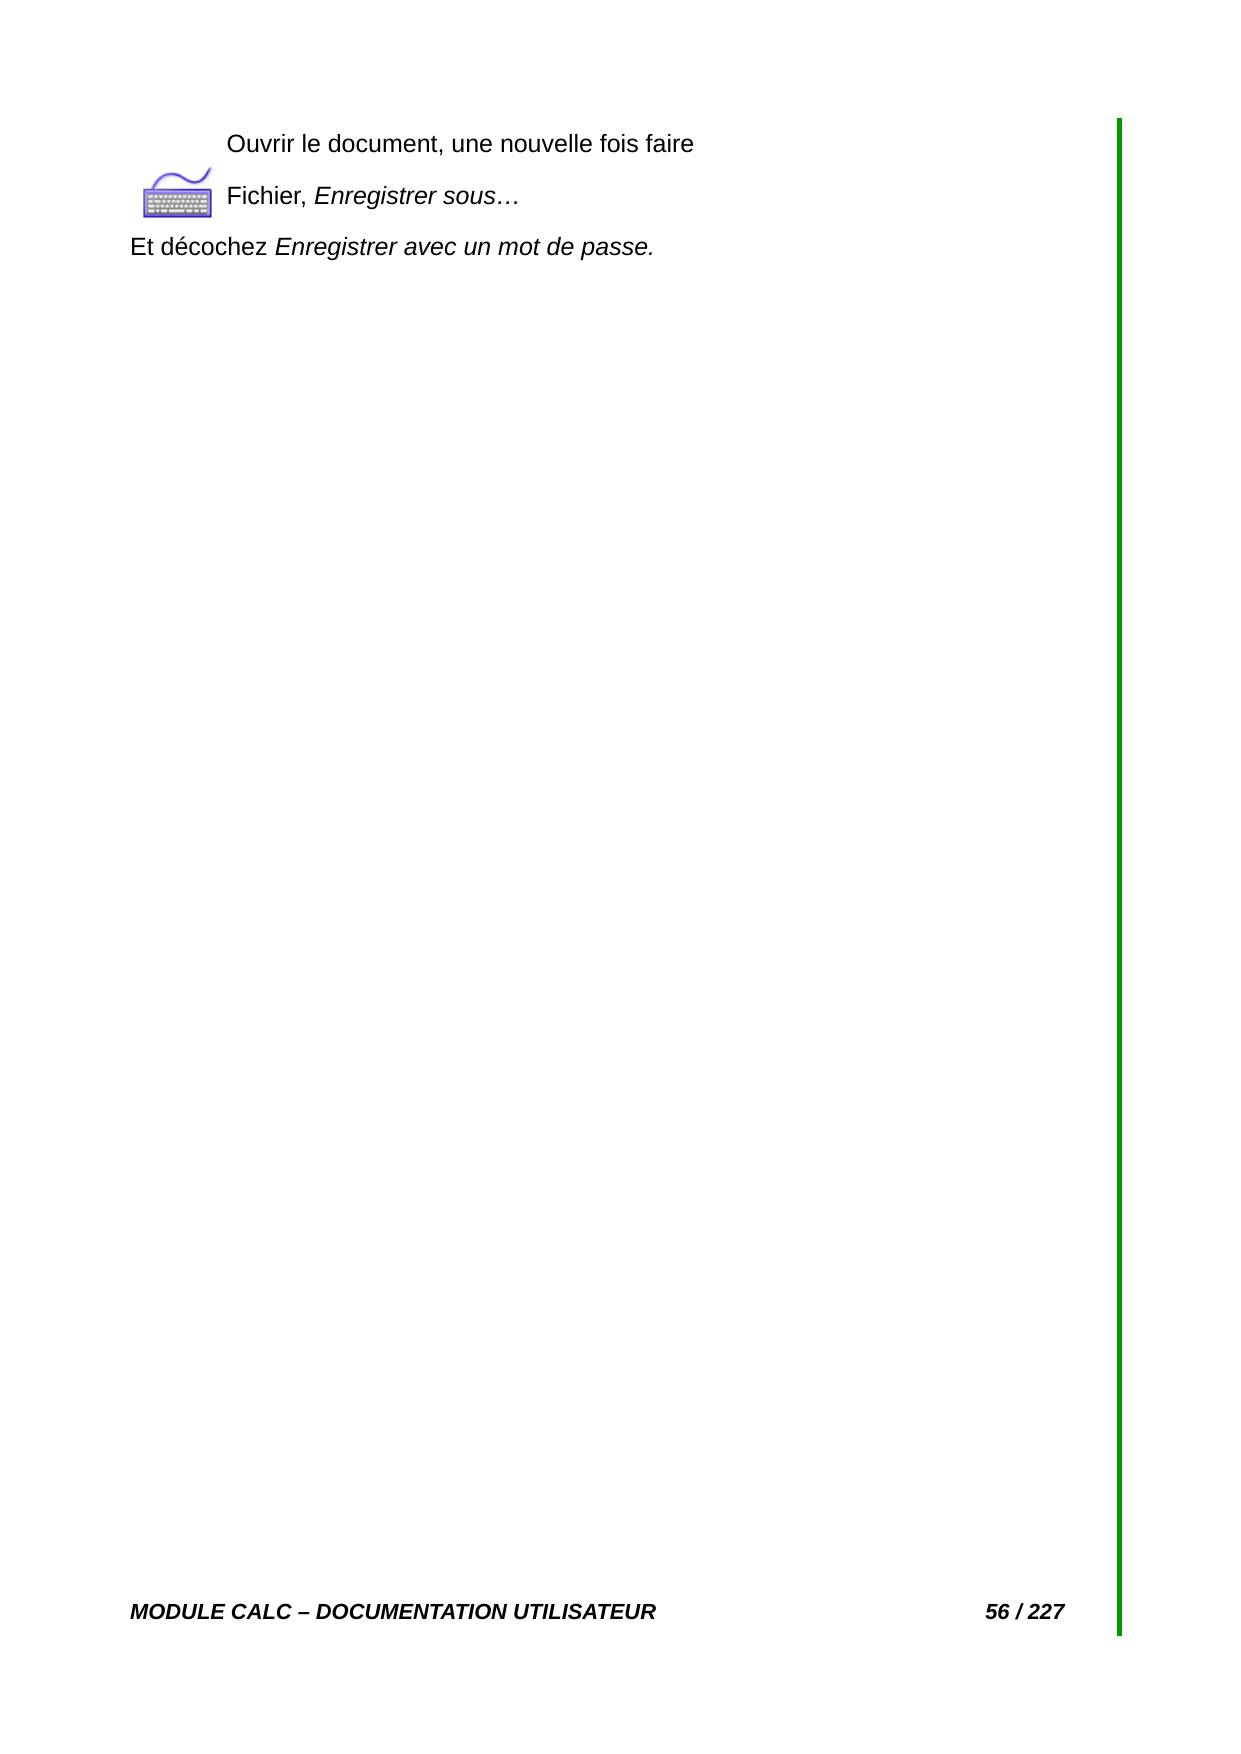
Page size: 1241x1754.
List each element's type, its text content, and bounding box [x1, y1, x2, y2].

text Ouvrir le document, une nouvelle fois faire [130, 130, 1105, 158]
picture [139, 156, 215, 232]
text Et décochez Enregistrer avec un mot de passe. [130, 233, 1105, 261]
text Fichier, Enregistrer sous… [215, 181, 1105, 209]
